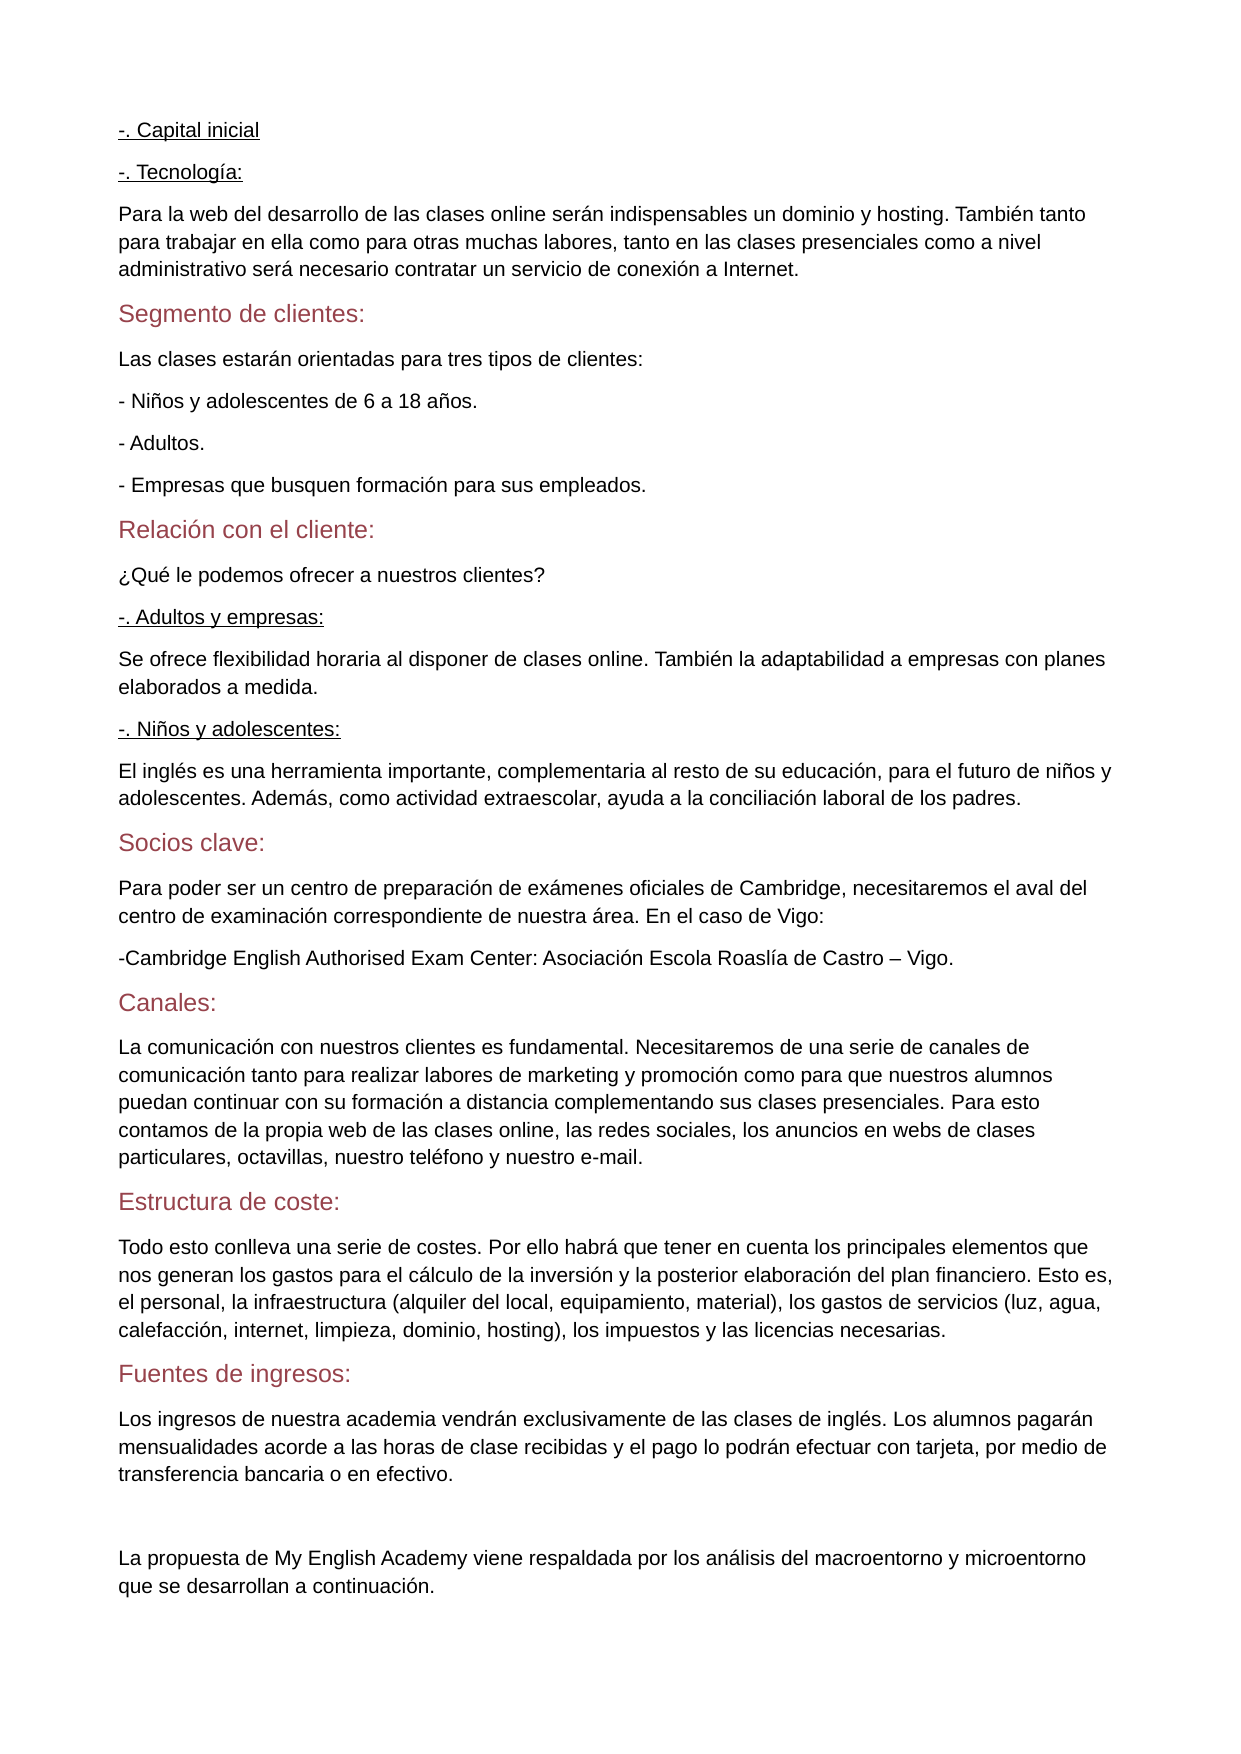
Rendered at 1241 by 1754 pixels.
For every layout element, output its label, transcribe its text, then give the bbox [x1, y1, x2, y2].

text Fuentes de ingresos: [118, 1359, 1122, 1388]
text Todo esto conlleva una serie de costes. Por ello habrá que tener en cuenta los principales elementos que nos generan los gastos para el cálculo de la inversión y la posterior elaboración del plan financiero. Esto es, el personal, la infraestructura (alquiler del local, equipamiento, material), los gastos de servicios (luz, agua, calefacción, internet, limpieza, dominio, hosting), los impuestos y las licencias necesarias. [118, 1235, 1122, 1341]
text -. Capital inicial [118, 118, 1122, 142]
text Las clases estarán orientadas para tres tipos de clientes: [118, 347, 1122, 371]
text Segmento de clientes: [118, 299, 1122, 328]
text -. Adultos y empresas: [118, 605, 1122, 629]
text Para poder ser un centro de preparación de exámenes oficiales de Cambridge, necesitaremos el aval del centro de examinación correspondiente de nuestra área. En el caso de Vigo: [118, 876, 1122, 927]
text -. Tecnología: [118, 160, 1122, 184]
text Estructura de coste: [118, 1187, 1122, 1216]
text Relación con el cliente: [118, 515, 1122, 544]
text La propuesta de My English Academy viene respaldada por los análisis del macroentorno y microentorno que se desarrollan a continuación. [118, 1546, 1122, 1598]
text Se ofrece flexibilidad horaria al disponer de clases online. También la adaptabilidad a empresas con planes elaborados a medida. [118, 647, 1122, 698]
text - Adultos. [118, 431, 1122, 455]
text -Cambridge English Authorised Exam Center: Asociación Escola Roaslía de Castro – Vigo. [118, 946, 1122, 969]
text - Niños y adolescentes de 6 a 18 años. [118, 389, 1122, 413]
text Los ingresos de nuestra academia vendrán exclusivamente de las clases de inglés. Los alumnos pagarán mensualidades acorde a las horas de clase recibidas y el pago lo podrán efectuar con tarjeta, por medio de transferencia bancaria o en efectivo. [118, 1407, 1122, 1486]
text Canales: [118, 988, 1122, 1016]
text Para la web del desarrollo de las clases online serán indispensables un dominio y hosting. También tanto para trabajar en ella como para otras muchas labores, tanto en las clases presenciales como a nivel administrativo será necesario contratar un servicio de conexión a Internet. [118, 202, 1122, 281]
text ¿Qué le podemos ofrecer a nuestros clientes? [118, 563, 1122, 587]
text - Empresas que busquen formación para sus empleados. [118, 473, 1122, 497]
text -. Niños y adolescentes: [118, 717, 1122, 741]
text La comunicación con nuestros clientes es fundamental. Necesitaremos de una serie de canales de comunicación tanto para realizar labores de marketing y promoción como para que nuestros alumnos puedan continuar con su formación a distancia complementando sus clases presenciales. Para esto contamos de la propia web de las clases online, las redes sociales, los anuncios en webs de clases particulares, octavillas, nuestro teléfono y nuestro e-mail. [118, 1035, 1122, 1169]
text Socios clave: [118, 828, 1122, 857]
text El inglés es una herramienta importante, complementaria al resto de su educación, para el futuro de niños y adolescentes. Además, como actividad extraescolar, ayuda a la conciliación laboral de los padres. [118, 759, 1122, 810]
